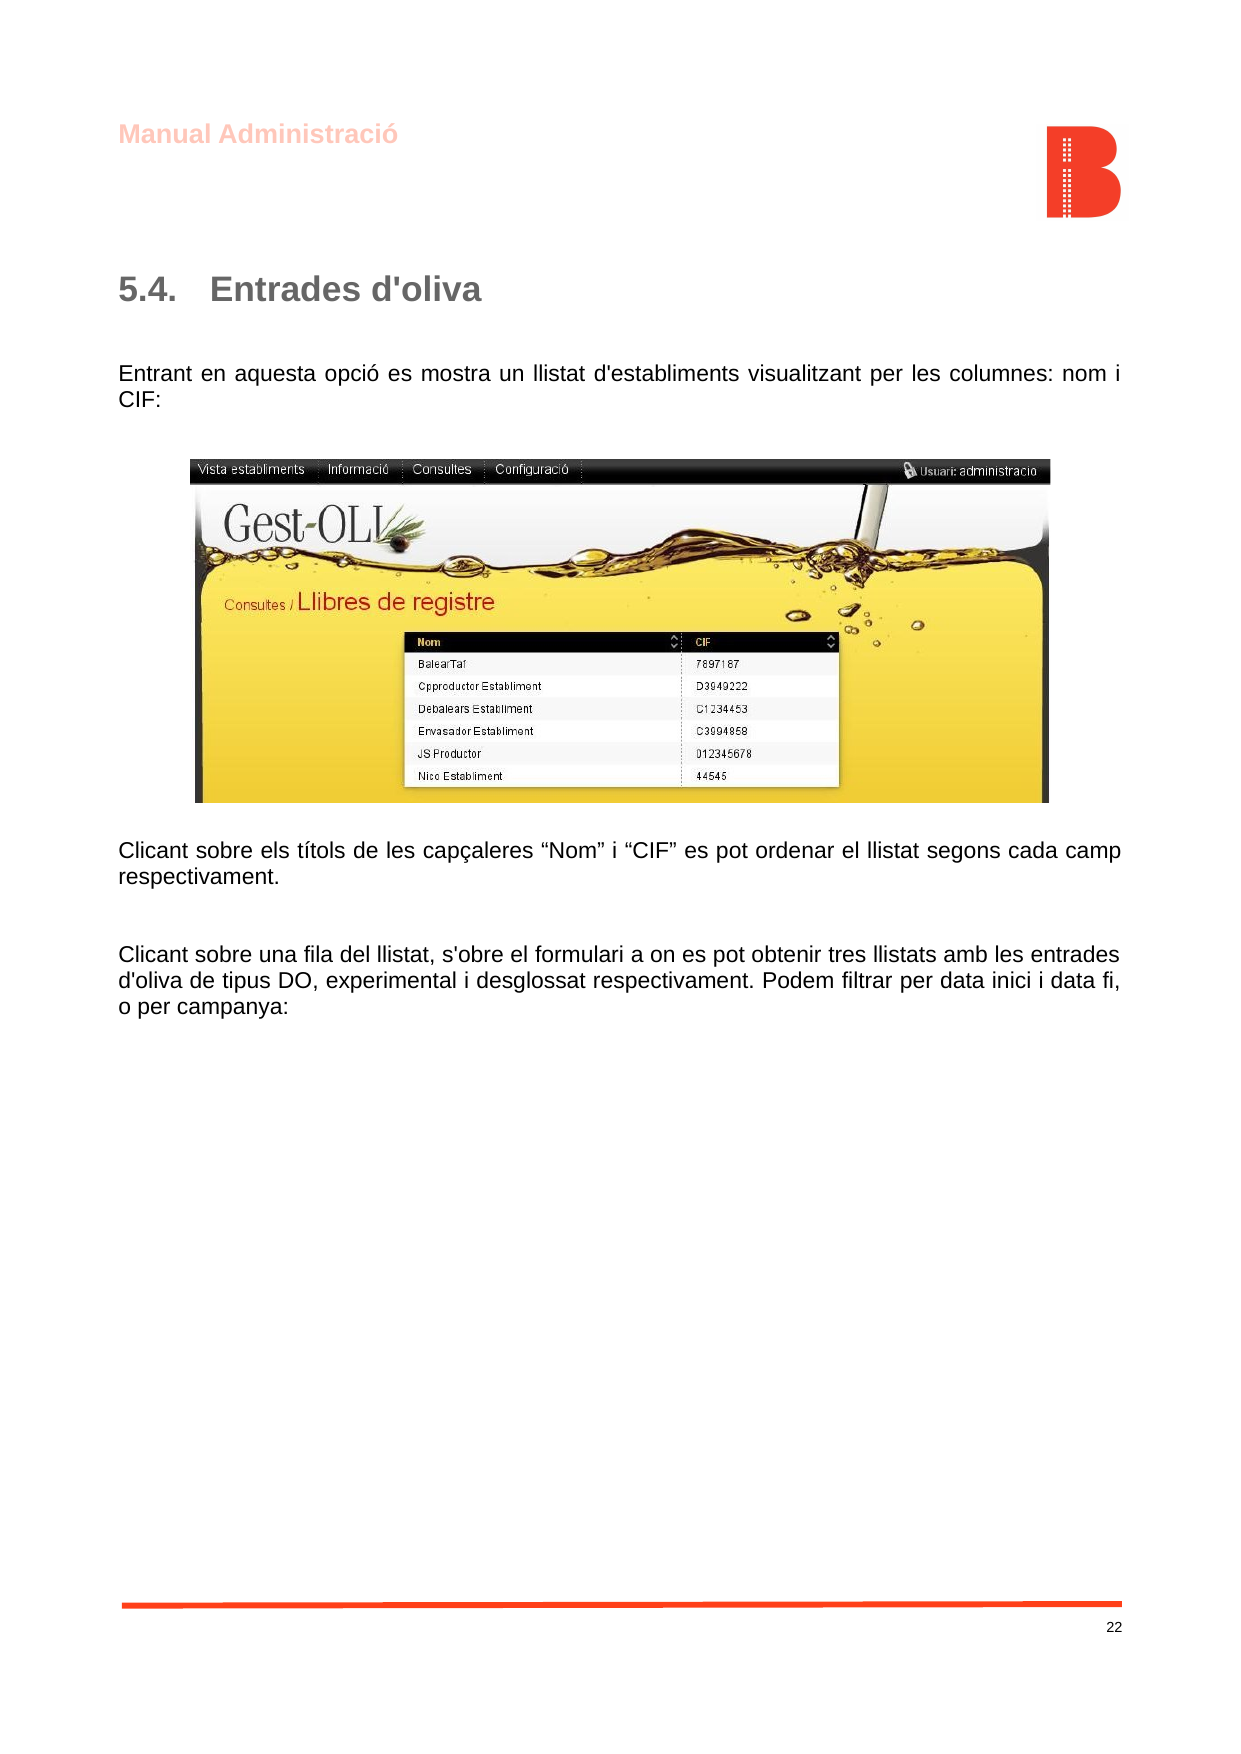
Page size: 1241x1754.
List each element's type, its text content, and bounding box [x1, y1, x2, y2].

picture [190, 459, 1051, 803]
text Clicant sobre una fila del llistat, s'obre el formulari a on es pot obtenir tres llistats amb les entrades d'oliva de tipus DO, experimental i desglossat respectivament. Podem filtrar per data inici i data fi, o per campanya: [118, 941, 1122, 1020]
text Clicant sobre els títols de les capçaleres “Nom” i “CIF” es pot ordenar el llistat segons cada camp respectivament. [118, 837, 1122, 889]
text Entrant en aquesta opció es mostra un llistat d'establiments visualitzant per les columnes: nom i CIF: [118, 360, 1122, 412]
picture [1036, 124, 1130, 221]
subtitle Entrades d'oliva [118, 268, 1122, 308]
